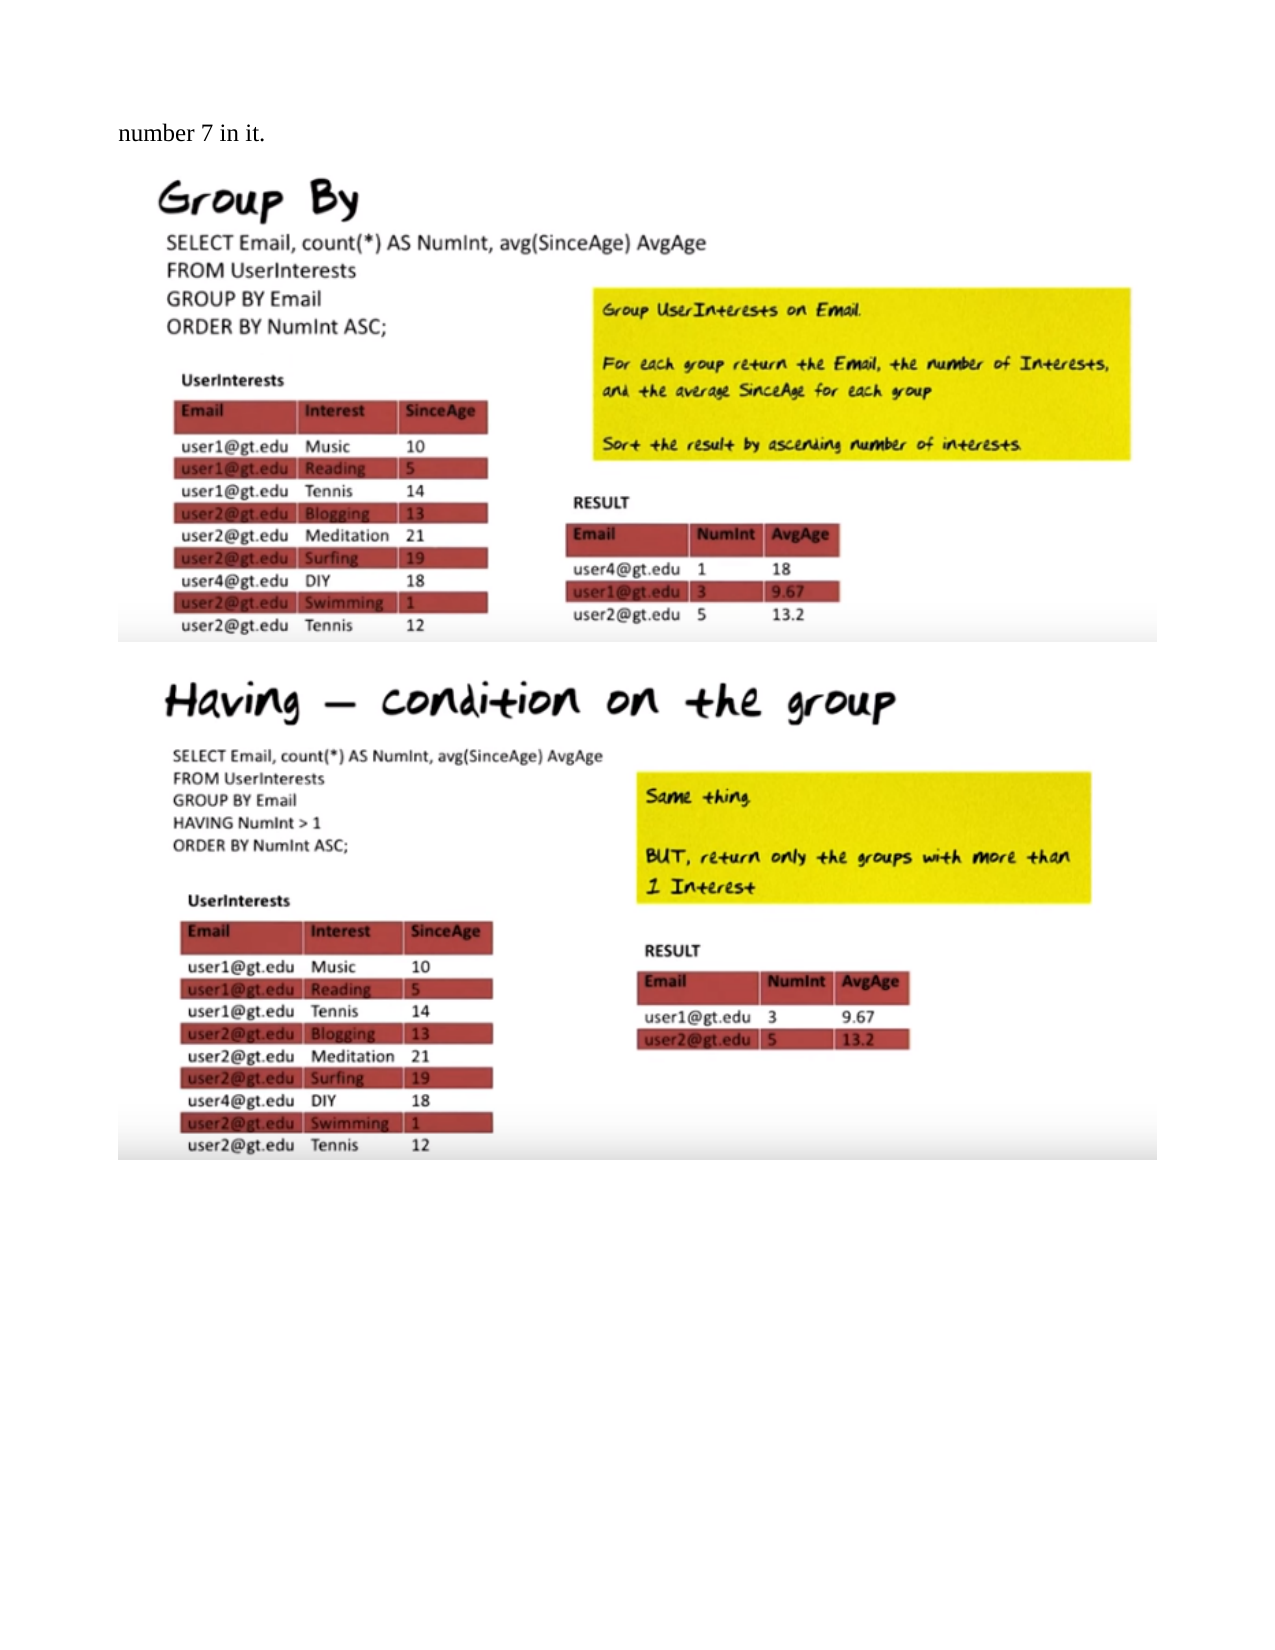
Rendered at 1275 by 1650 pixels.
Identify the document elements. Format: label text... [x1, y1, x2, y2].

picture [118, 670, 1157, 1160]
picture [118, 175, 1157, 642]
text number 7 in it. [118, 118, 1157, 147]
